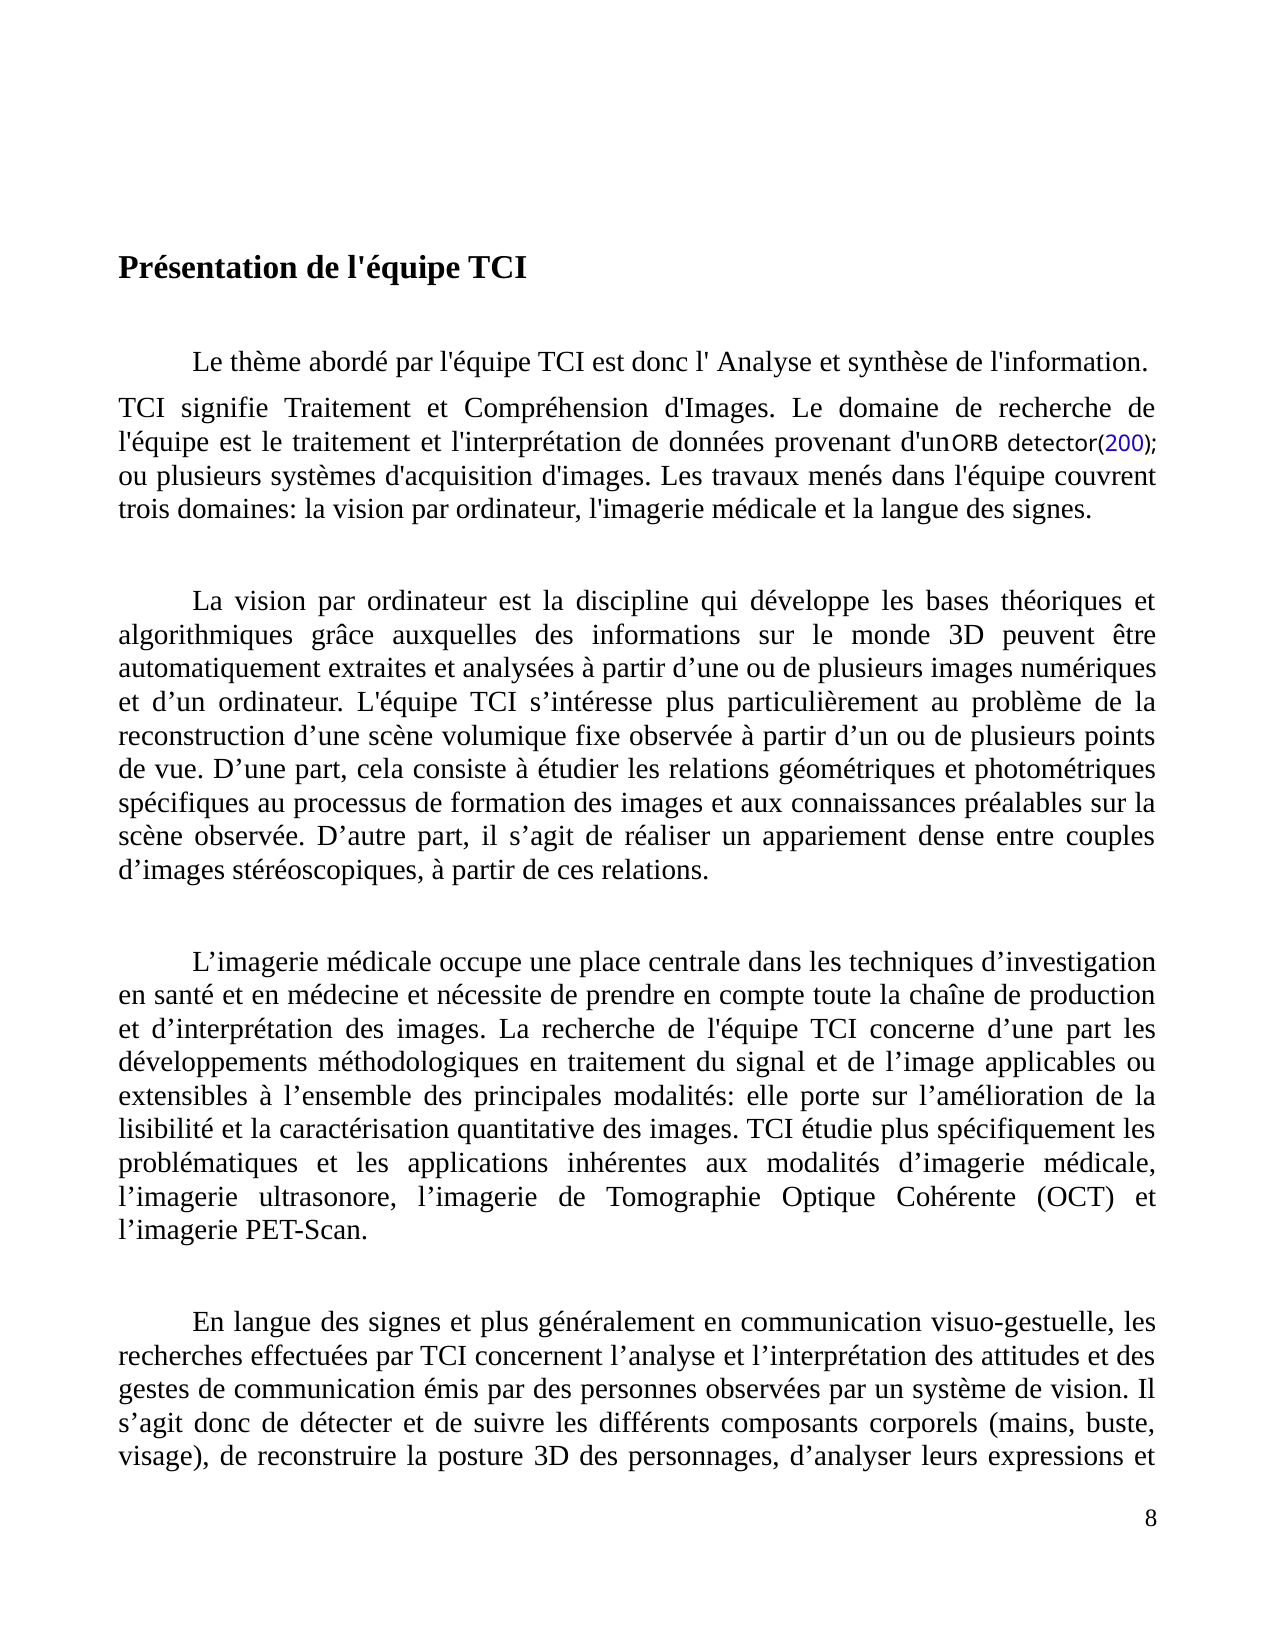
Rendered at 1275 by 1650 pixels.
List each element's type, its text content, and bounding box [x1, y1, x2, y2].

text L’imagerie médicale occupe une place centrale dans les techniques d’investigation en santé et en médecine et nécessite de prendre en compte toute la chaîne de production et d’interprétation des images. La recherche de l'équipe TCI concerne d’une part les développements méthodologiques en traitement du signal et de l’image applicables ou extensibles à l’ensemble des principales modalités: elle porte sur l’amélioration de la lisibilité et la caractérisation quantitative des images. TCI étudie plus spécifiquement les problématiques et les applications inhérentes aux modalités d’imagerie médicale, l’imagerie ultrasonore, l’imagerie de Tomographie Optique Cohérente (OCT) et l’imagerie PET-Scan. [118, 944, 1157, 1246]
text TCI signifie Traitement et Compréhension d'Images. Le domaine de recherche de l'équipe est le traitement et l'interprétation de données provenant d'unORB detector(200); ou plusieurs systèmes d'acquisition d'images. Les travaux menés dans l'équipe couvrent trois domaines: la vision par ordinateur, l'imagerie médicale et la langue des signes. [118, 390, 1157, 525]
text Le thème abordé par l'équipe TCI est donc l' Analyse et synthèse de l'information. [118, 344, 1157, 378]
text La vision par ordinateur est la discipline qui développe les bases théoriques et algorithmiques grâce auxquelles des informations sur le monde 3D peuvent être automatiquement extraites et analysées à partir d’une ou de plusieurs images numériques et d’un ordinateur. L'équipe TCI s’intéresse plus particulièrement au problème de la reconstruction d’une scène volumique fixe observée à partir d’un ou de plusieurs points de vue. D’une part, cela consiste à étudier les relations géométriques et photométriques spécifiques au processus de formation des images et aux connaissances préalables sur la scène observée. D’autre part, il s’agit de réaliser un appariement dense entre couples d’images stéréoscopiques, à partir de ces relations. [118, 583, 1157, 885]
subtitle Présentation de l'équipe TCI [118, 247, 1157, 286]
text En langue des signes et plus généralement en communication visuo-gestuelle, les recherches effectuées par TCI concernent l’analyse et l’interprétation des attitudes et des gestes de communication émis par des personnes observées par un système de vision. Il s’agit donc de détecter et de suivre les différents composants corporels (mains, buste, visage), de reconstruire la posture 3D des personnages, d’analyser leurs expressions et [118, 1304, 1157, 1472]
